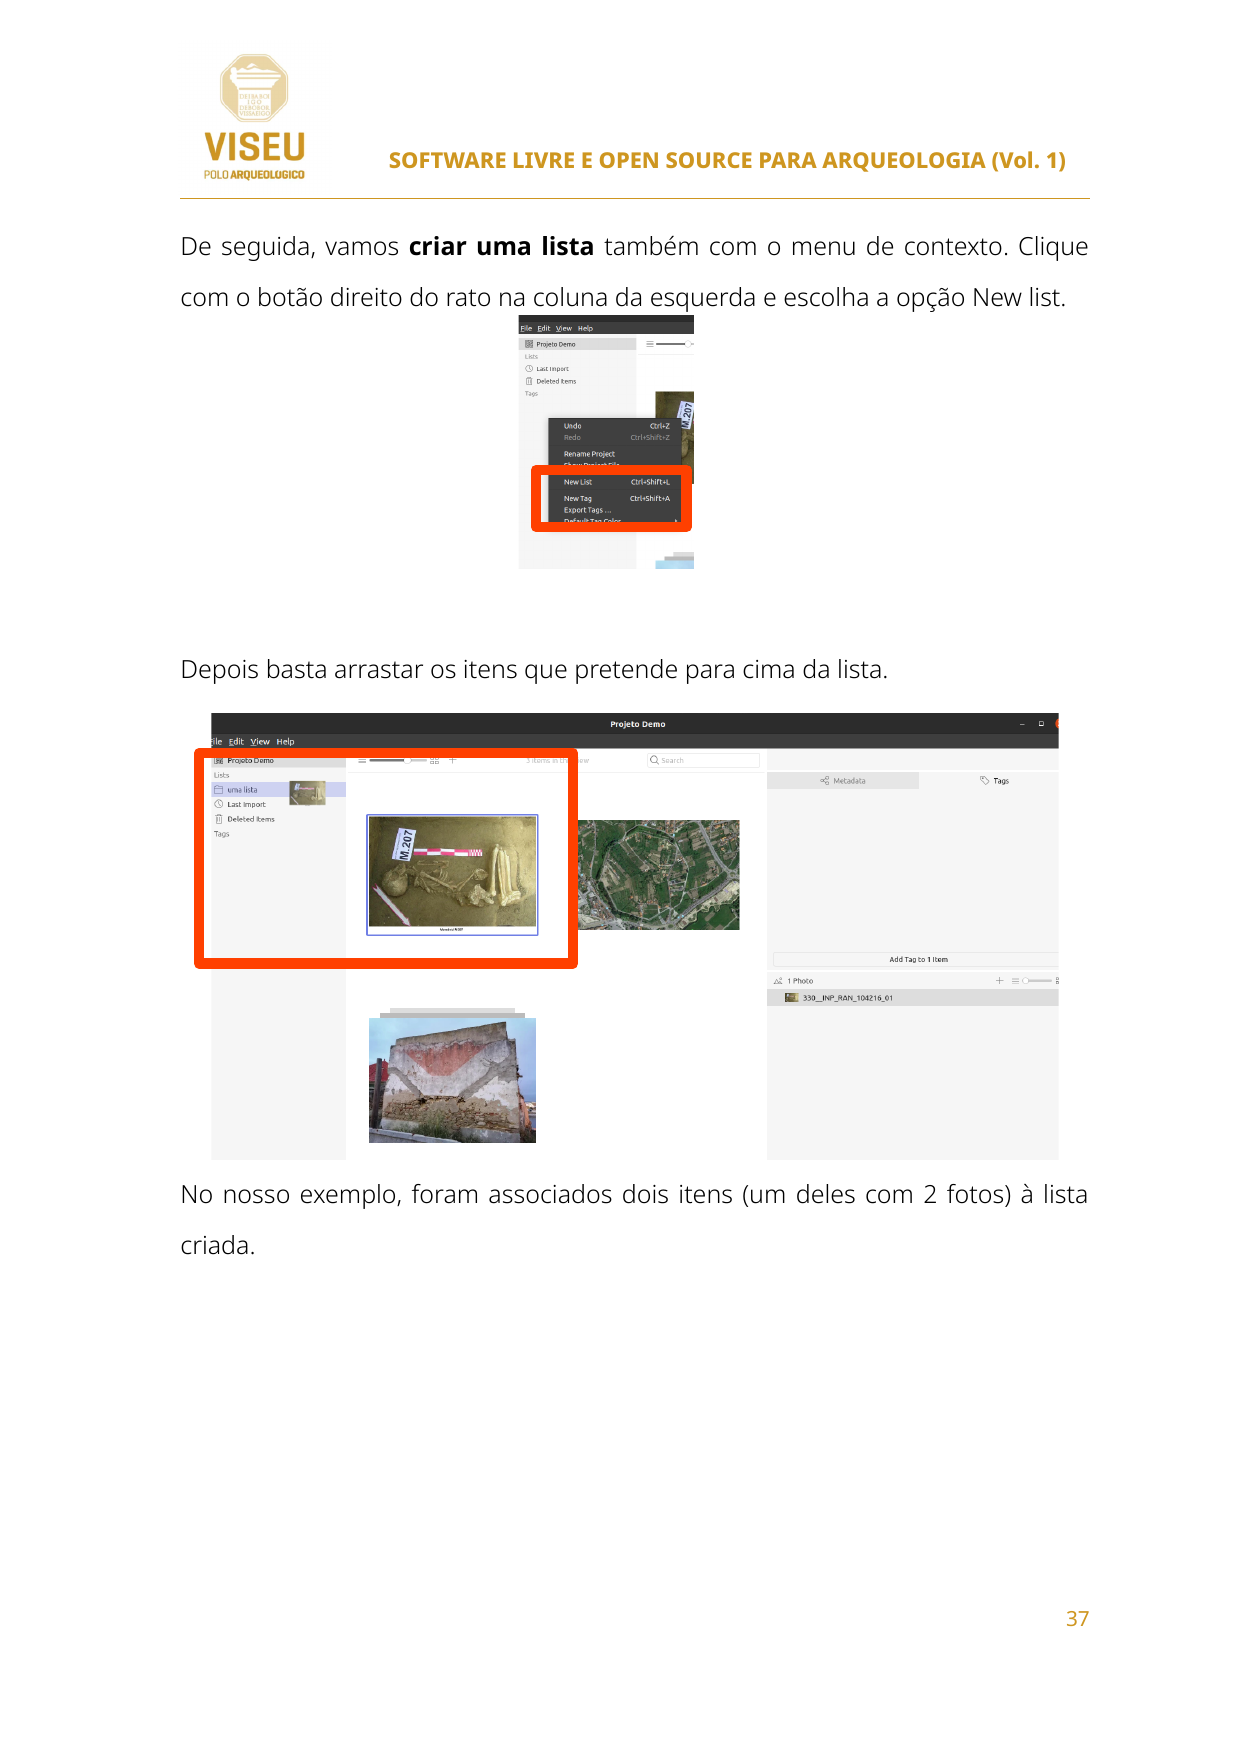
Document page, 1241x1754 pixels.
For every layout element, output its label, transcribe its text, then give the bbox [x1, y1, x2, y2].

subtitle Depois basta arrastar os itens que pretende para cima da lista. [180, 651, 1090, 685]
picture [211, 758, 568, 958]
subtitle No nosso exemplo, foram associados dois itens (um deles com 2 fotos) à lista criada. [180, 717, 1090, 1262]
picture [518, 315, 533, 569]
subtitle De seguida, vamos criar uma lista também com o menu de contexto. Clique com o botão direito do rato na coluna da esquerda e escolha a opção New list. [180, 228, 1090, 313]
picture [211, 713, 1059, 1160]
